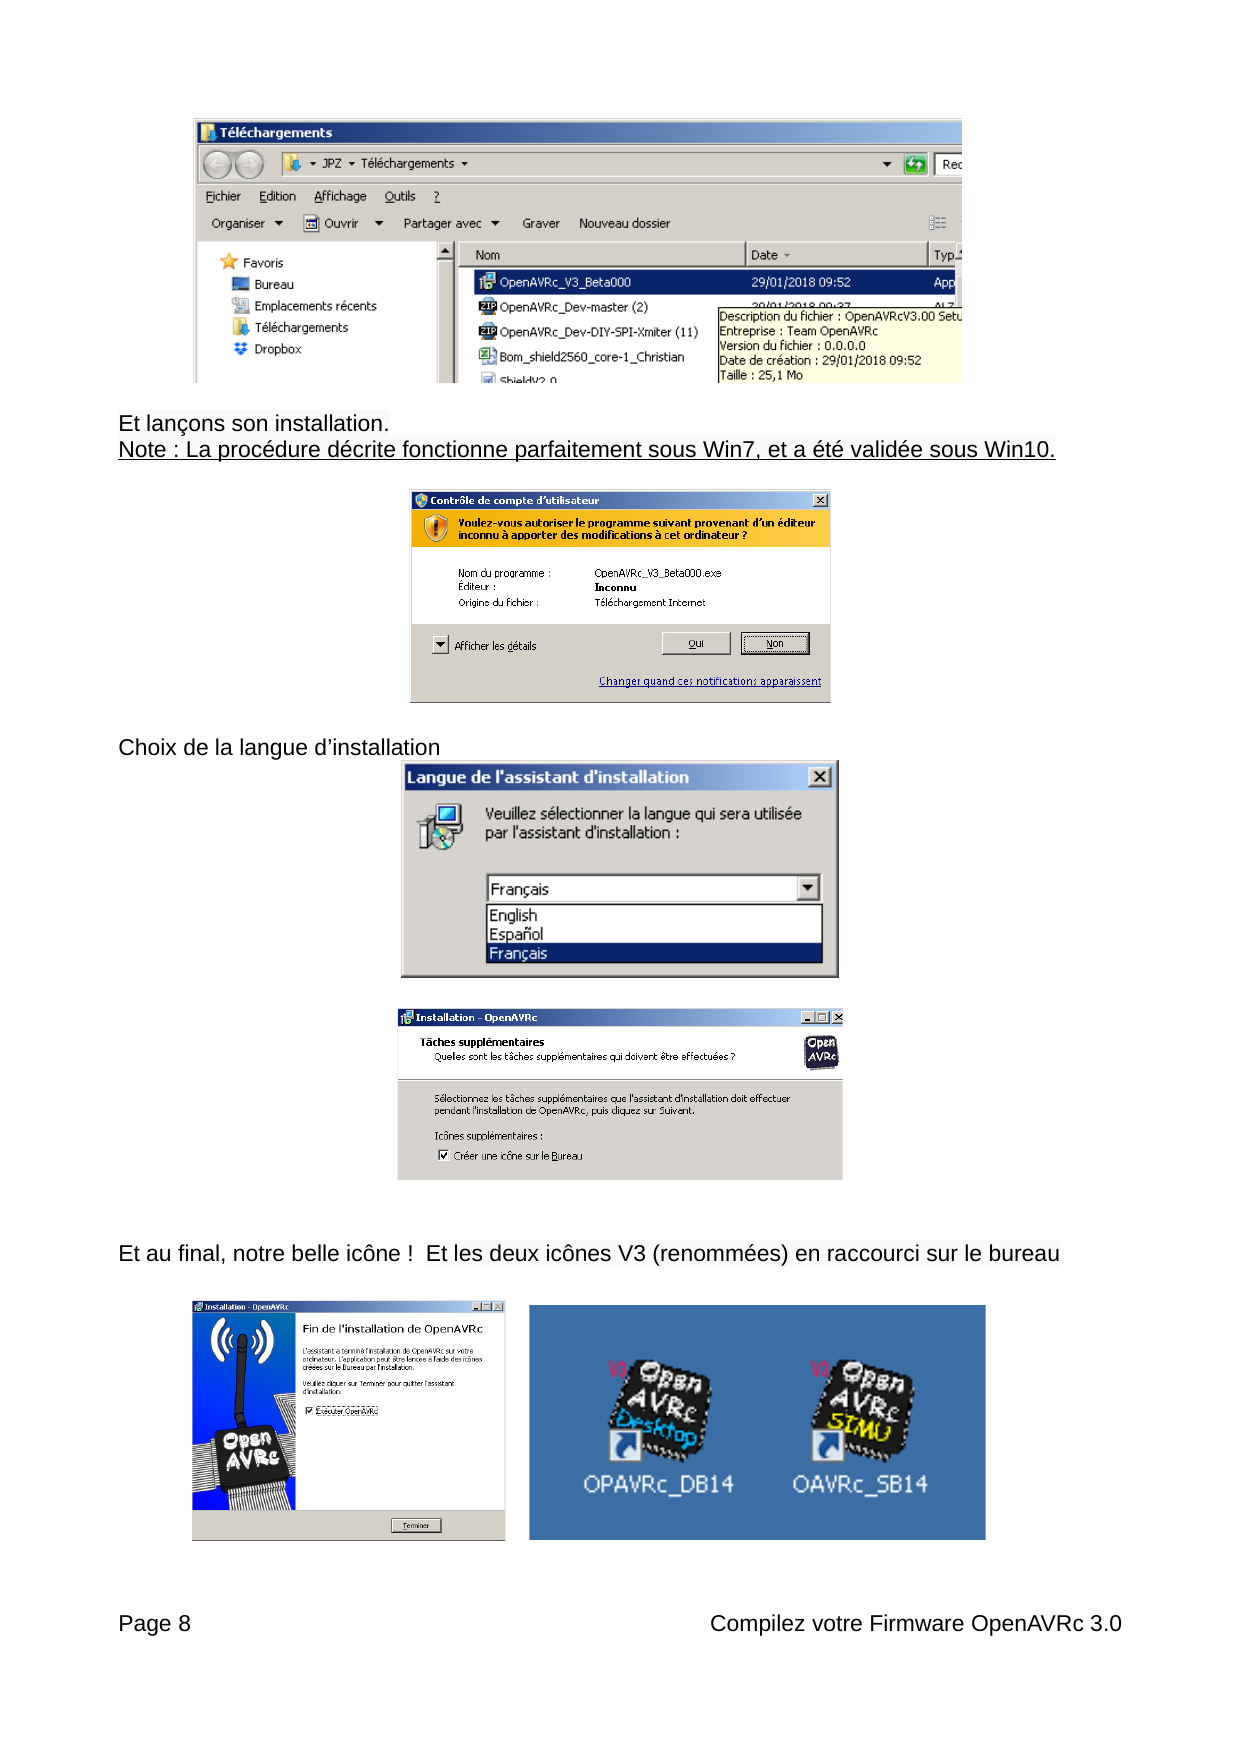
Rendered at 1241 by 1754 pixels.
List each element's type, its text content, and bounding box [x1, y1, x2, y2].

picture [401, 760, 839, 978]
text Et lançons son installation. [118, 410, 1122, 436]
text Choix de la langue d’installation [118, 734, 1122, 760]
text Et au final, notre belle icône ! Et les deux icônes V3 (renommées) en raccourci sur le bureau [118, 1237, 1122, 1269]
text Note : La procédure décrite fonctionne parfaitement sous Win7, et a été validée sous Win10. [118, 436, 1122, 463]
